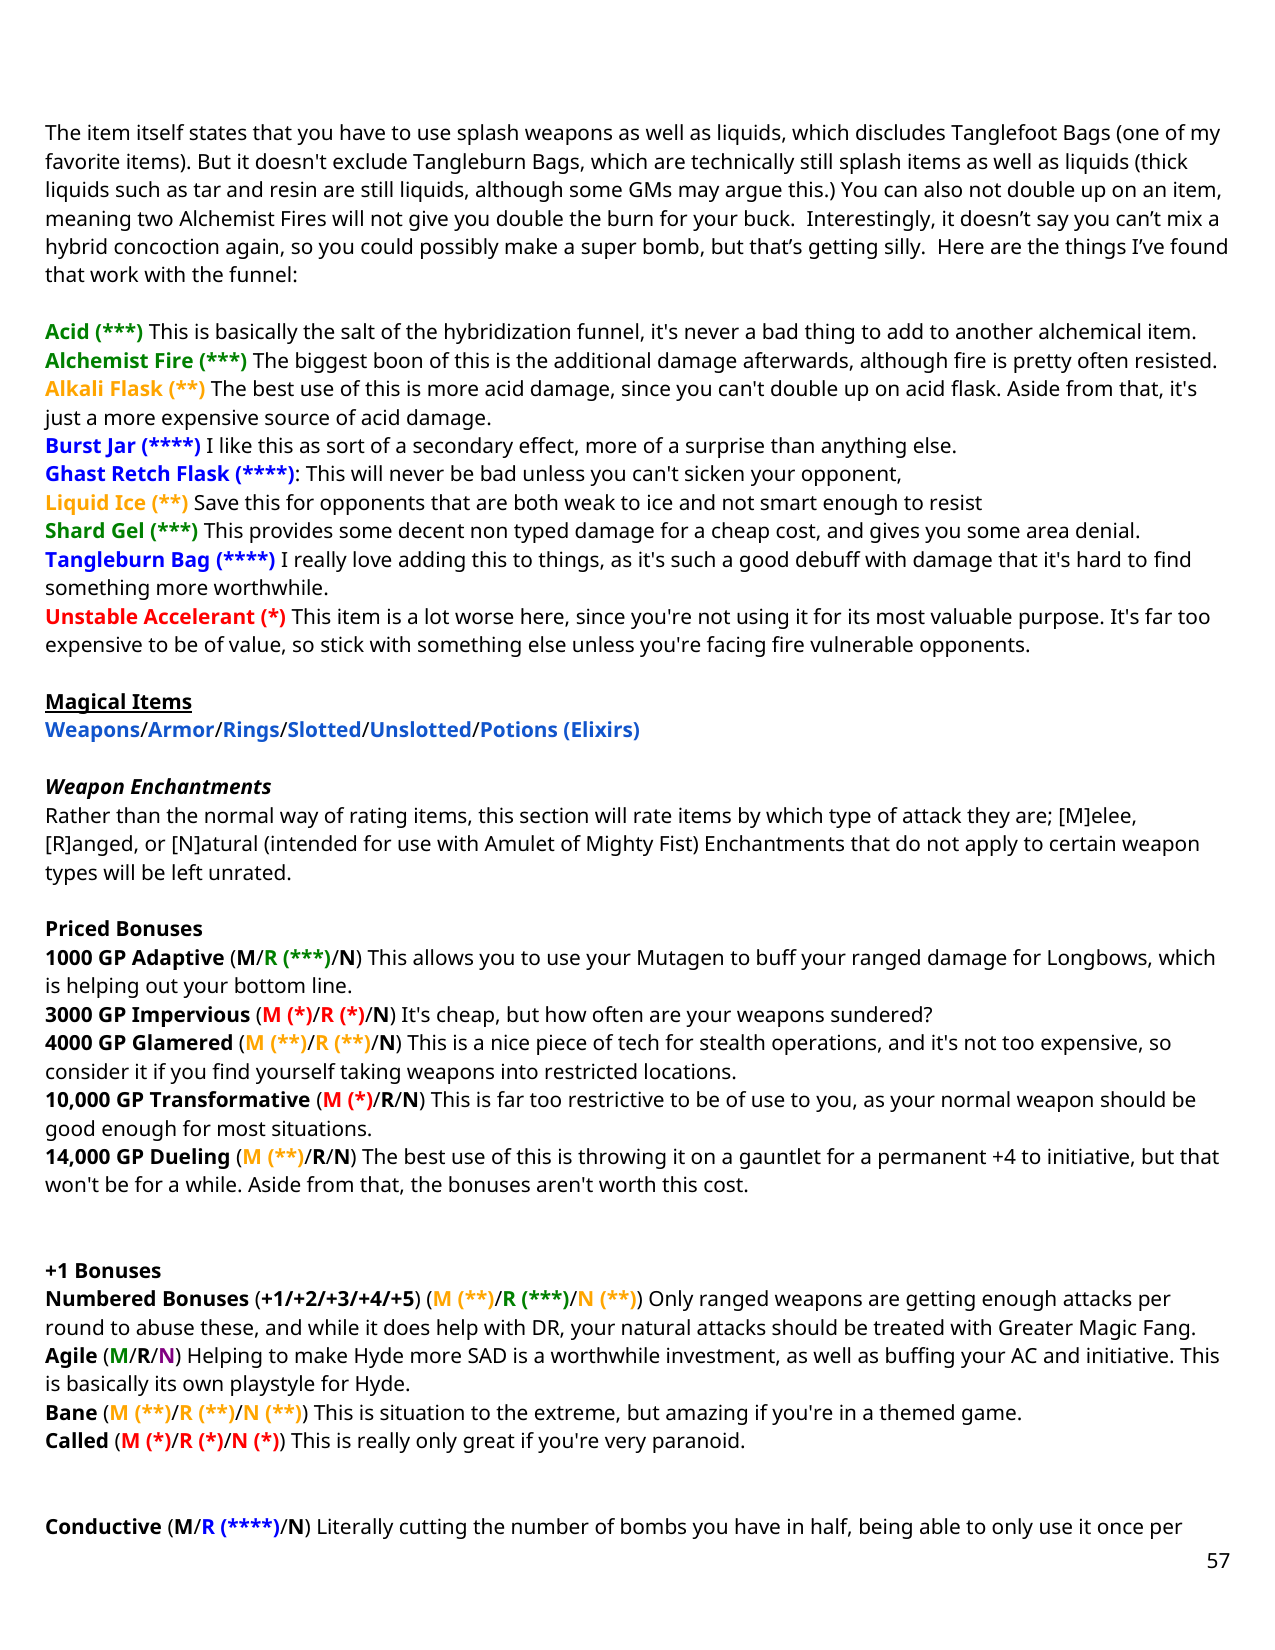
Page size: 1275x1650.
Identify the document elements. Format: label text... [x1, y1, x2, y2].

text Ghast Retch Flask (****): This will never be bad unless you can't sicken your opponent, [45, 459, 1230, 488]
text Conductive (M/R (****)/N) Literally cutting the number of bombs you have in half, being able to only use it once per [45, 1512, 1230, 1540]
text Bane (M (**)/R (**)/N (**)) This is situation to the extreme, but amazing if you're in a themed game. [45, 1398, 1230, 1426]
text +1 Bonuses [45, 1256, 1230, 1284]
text Priced Bonuses [45, 914, 1230, 943]
text Alchemist Fire (***) The biggest boon of this is the additional damage afterwards, although fire is pretty often resisted. [45, 346, 1230, 374]
text 3000 GP Impervious (M (*)/R (*)/N) It's cheap, but how often are your weapons sundered? [45, 1000, 1230, 1028]
text Weapons/Armor/Rings/Slotted/Unslotted/Potions (Elixirs) [45, 716, 1230, 744]
text Unstable Accelerant (*) This item is a lot worse here, since you're not using it for its most valuable purpose. It's far too expensive to be of value, so stick with something else unless you're facing fire vulnerable opponents. [45, 602, 1230, 659]
text Agile (M/R/N) Helping to make Hyde more SAD is a worthwhile investment, as well as buffing your AC and initiative. This is basically its own playstyle for Hyde. [45, 1341, 1230, 1398]
text Rather than the normal way of rating items, this section will rate items by which type of attack they are; [M]elee, [R]anged, or [N]atural (intended for use with Amulet of Mighty Fist) Enchantments that do not apply to certain weapon types will be left unrated. [45, 801, 1230, 886]
text 10,000 GP Transformative (M (*)/R/N) This is far too restrictive to be of use to you, as your normal weapon should be good enough for most situations. [45, 1085, 1230, 1142]
text Burst Jar (****) I like this as sort of a secondary effect, more of a surprise than anything else. [45, 431, 1230, 459]
text The item itself states that you have to use splash weapons as well as liquids, which discludes Tanglefoot Bags (one of my favorite items). But it doesn't exclude Tangleburn Bags, which are technically still splash items as well as liquids (thick liquids such as tar and resin are still liquids, although some GMs may argue this.) You can also not double up on an item, meaning two Alchemist Fires will not give you double the burn for your buck. Interestingly, it doesn’t say you can’t mix a hybrid concoction again, so you could possibly make a super bomb, but that’s getting silly. Here are the things I’ve found that work with the funnel: [45, 118, 1230, 289]
text Shard Gel (***) This provides some decent non typed damage for a cheap cost, and gives you some area denial. [45, 516, 1230, 545]
text 14,000 GP Dueling (M (**)/R/N) The best use of this is throwing it on a gauntlet for a permanent +4 to initiative, but that won't be for a while. Aside from that, the bonuses aren't worth this cost. [45, 1142, 1230, 1199]
text Weapon Enchantments [45, 772, 1230, 801]
text Acid (***) This is basically the salt of the hybridization funnel, it's never a bad thing to add to another alchemical item. [45, 317, 1230, 346]
text 1000 GP Adaptive (M/R (***)/N) This allows you to use your Mutagen to buff your ranged damage for Longbows, which is helping out your bottom line. [45, 943, 1230, 1000]
text Called (M (*)/R (*)/N (*)) This is really only great if you're very paranoid. [45, 1426, 1230, 1455]
text Liquid Ice (**) Save this for opponents that are both weak to ice and not smart enough to resist [45, 488, 1230, 516]
text Magical Items [45, 687, 1230, 716]
text 4000 GP Glamered (M (**)/R (**)/N) This is a nice piece of tech for stealth operations, and it's not too expensive, so consider it if you find yourself taking weapons into restricted locations. [45, 1028, 1230, 1085]
text Numbered Bonuses (+1/+2/+3/+4/+5) (M (**)/R (***)/N (**)) Only ranged weapons are getting enough attacks per round to abuse these, and while it does help with DR, your natural attacks should be treated with Greater Magic Fang. [45, 1284, 1230, 1341]
text Alkali Flask (**) The best use of this is more acid damage, since you can't double up on acid flask. Aside from that, it's just a more expensive source of acid damage. [45, 374, 1230, 431]
text Tangleburn Bag (****) I really love adding this to things, as it's such a good debuff with damage that it's hard to find something more worthwhile. [45, 545, 1230, 602]
